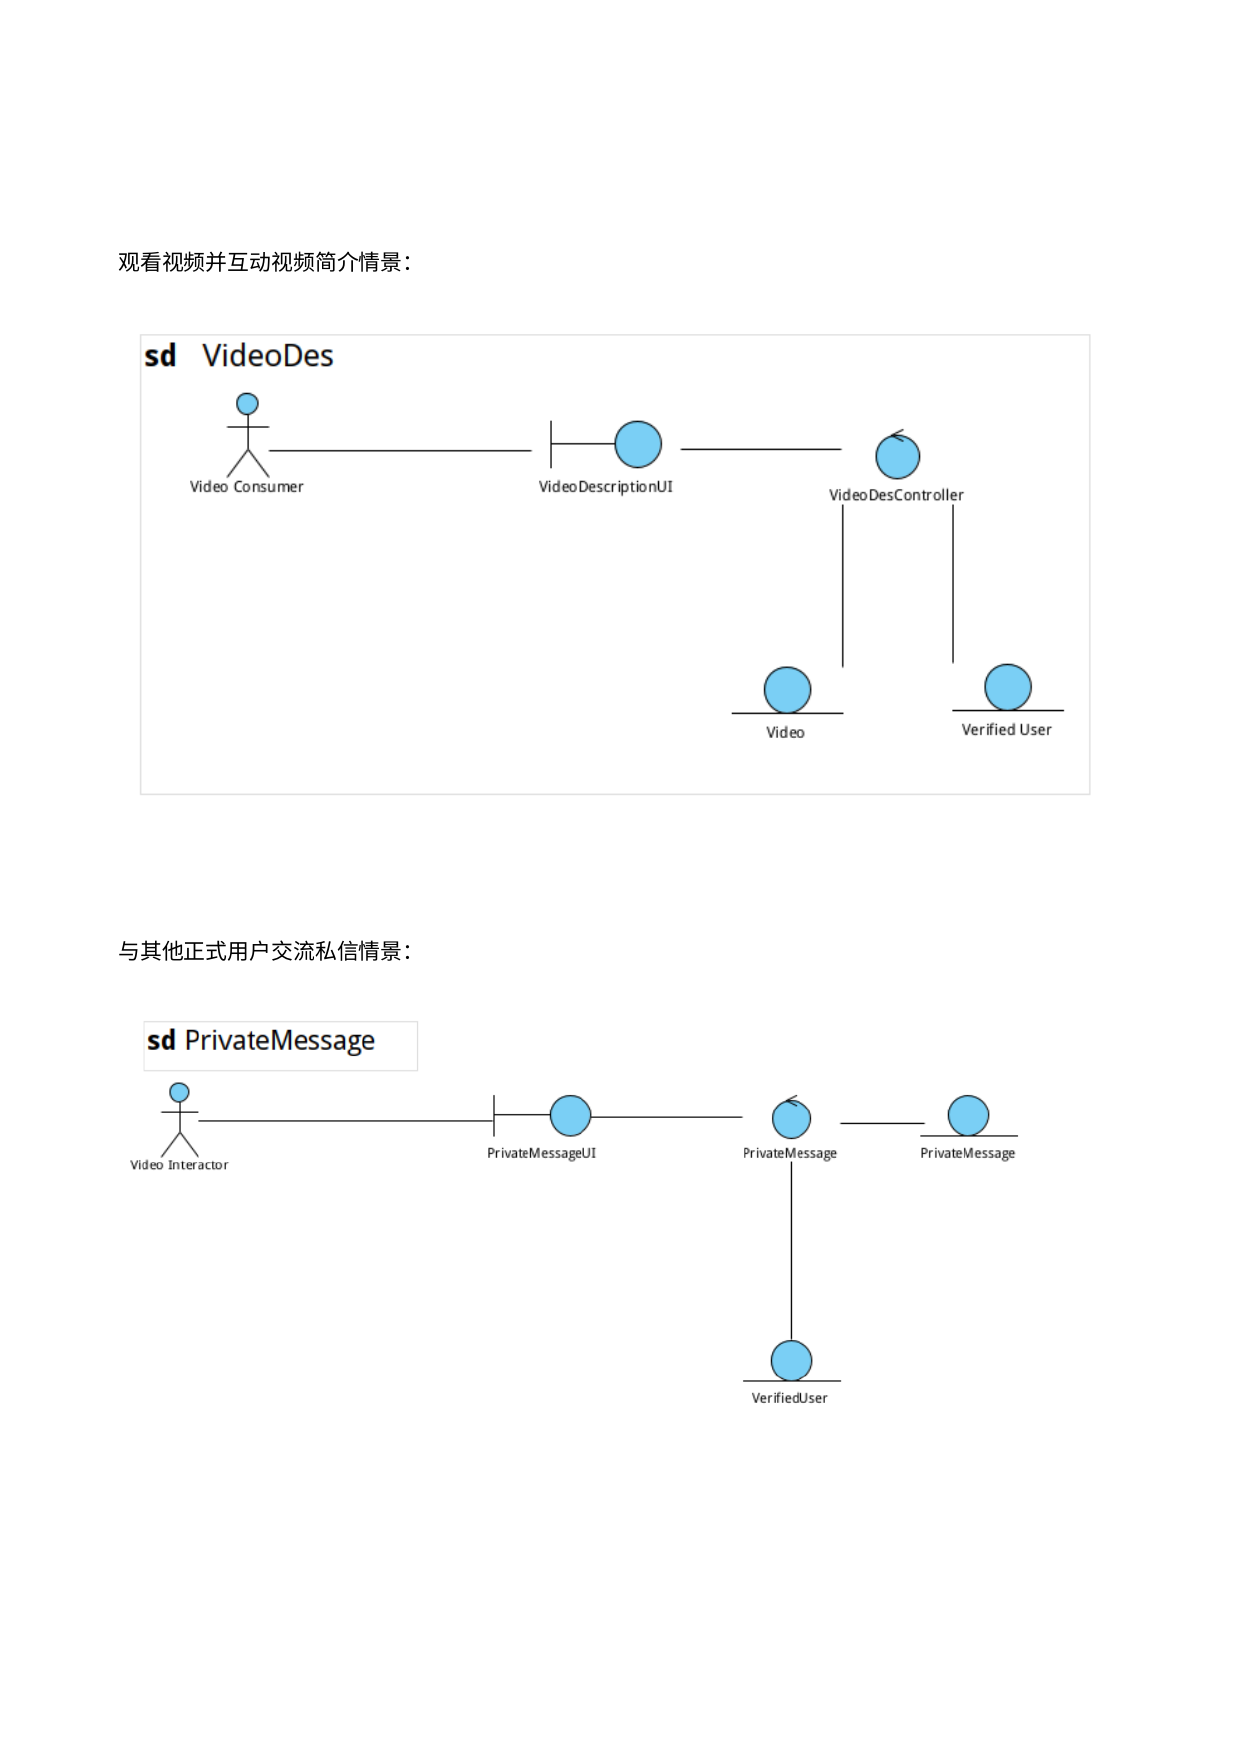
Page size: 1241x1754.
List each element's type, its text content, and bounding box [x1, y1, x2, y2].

text 观看视频并互动视频简介情景： [118, 245, 1122, 277]
text 与其他正式用户交流私信情景： [118, 934, 1122, 965]
picture [129, 334, 1133, 819]
picture [34, 1003, 1183, 1483]
